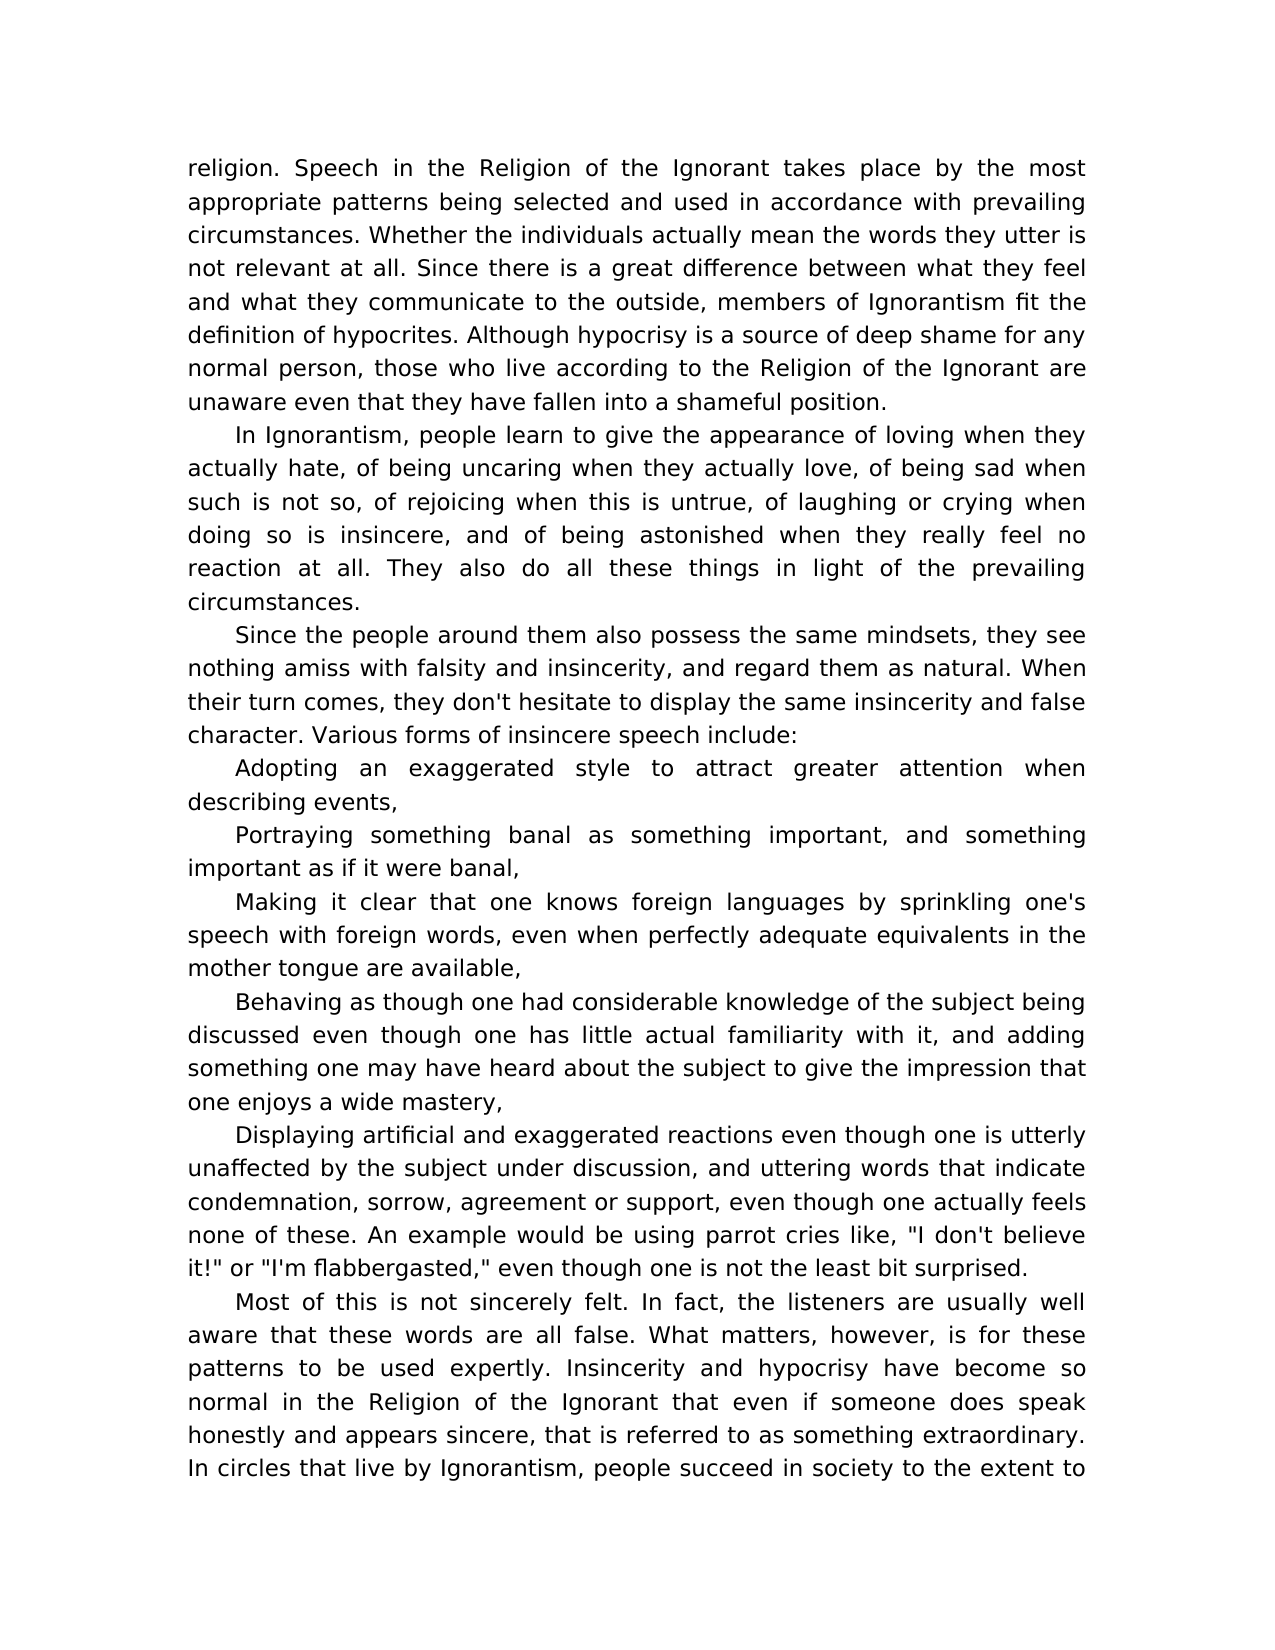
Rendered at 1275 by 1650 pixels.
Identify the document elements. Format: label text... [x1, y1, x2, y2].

text religion. Speech in the Religion of the Ignorant takes place by the most appropriate patterns being selected and used in accordance with prevailing circumstances. Whether the individuals actually mean the words they utter is not relevant at all. Since there is a great difference between what they feel and what they communicate to the outside, members of Ignorantism fit the definition of hypocrites. Although hypocrisy is a source of deep shame for any normal person, those who live according to the Religion of the Ignorant are unaware even that they have fallen into a shameful position. [187, 150, 1087, 417]
text In Ignorantism, people learn to give the appearance of loving when they actually hate, of being uncaring when they actually love, of being sad when such is not so, of rejoicing when this is untrue, of laughing or crying when doing so is insincere, and of being astonished when they really feel no reaction at all. They also do all these things in light of the prevailing circumstances. [187, 417, 1087, 617]
text Since the people around them also possess the same mindsets, they see nothing amiss with falsity and insincerity, and regard them as natural. When their turn comes, they don't hesitate to display the same insincerity and false character. Various forms of insincere speech include: [187, 617, 1087, 750]
text Adopting an exaggerated style to attract greater attention when describing events, [187, 750, 1087, 817]
text Most of this is not sincerely felt. In fact, the listeners are usually well aware that these words are all false. What matters, however, is for these patterns to be used expertly. Insincerity and hypocrisy have become so normal in the Religion of the Ignorant that even if someone does speak honestly and appears sincere, that is referred to as something extraordinary. In circles that live by Ignorantism, people succeed in society to the extent to [187, 1283, 1087, 1483]
text Displaying artificial and exaggerated reactions even though one is utterly unaffected by the subject under discussion, and uttering words that indicate condemnation, sorrow, agreement or support, even though one actually feels none of these. An example would be using parrot cries like, "I don't believe it!" or "I'm flabbergasted," even though one is not the least bit surprised. [187, 1117, 1087, 1283]
text Behaving as though one had considerable knowledge of the subject being discussed even though one has little actual familiarity with it, and adding something one may have heard about the subject to give the impression that one enjoys a wide mastery, [187, 983, 1087, 1117]
text Portraying something banal as something important, and something important as if it were banal, [187, 817, 1087, 883]
text Making it clear that one knows foreign languages by sprinkling one's speech with foreign words, even when perfectly adequate equivalents in the mother tongue are available, [187, 883, 1087, 983]
